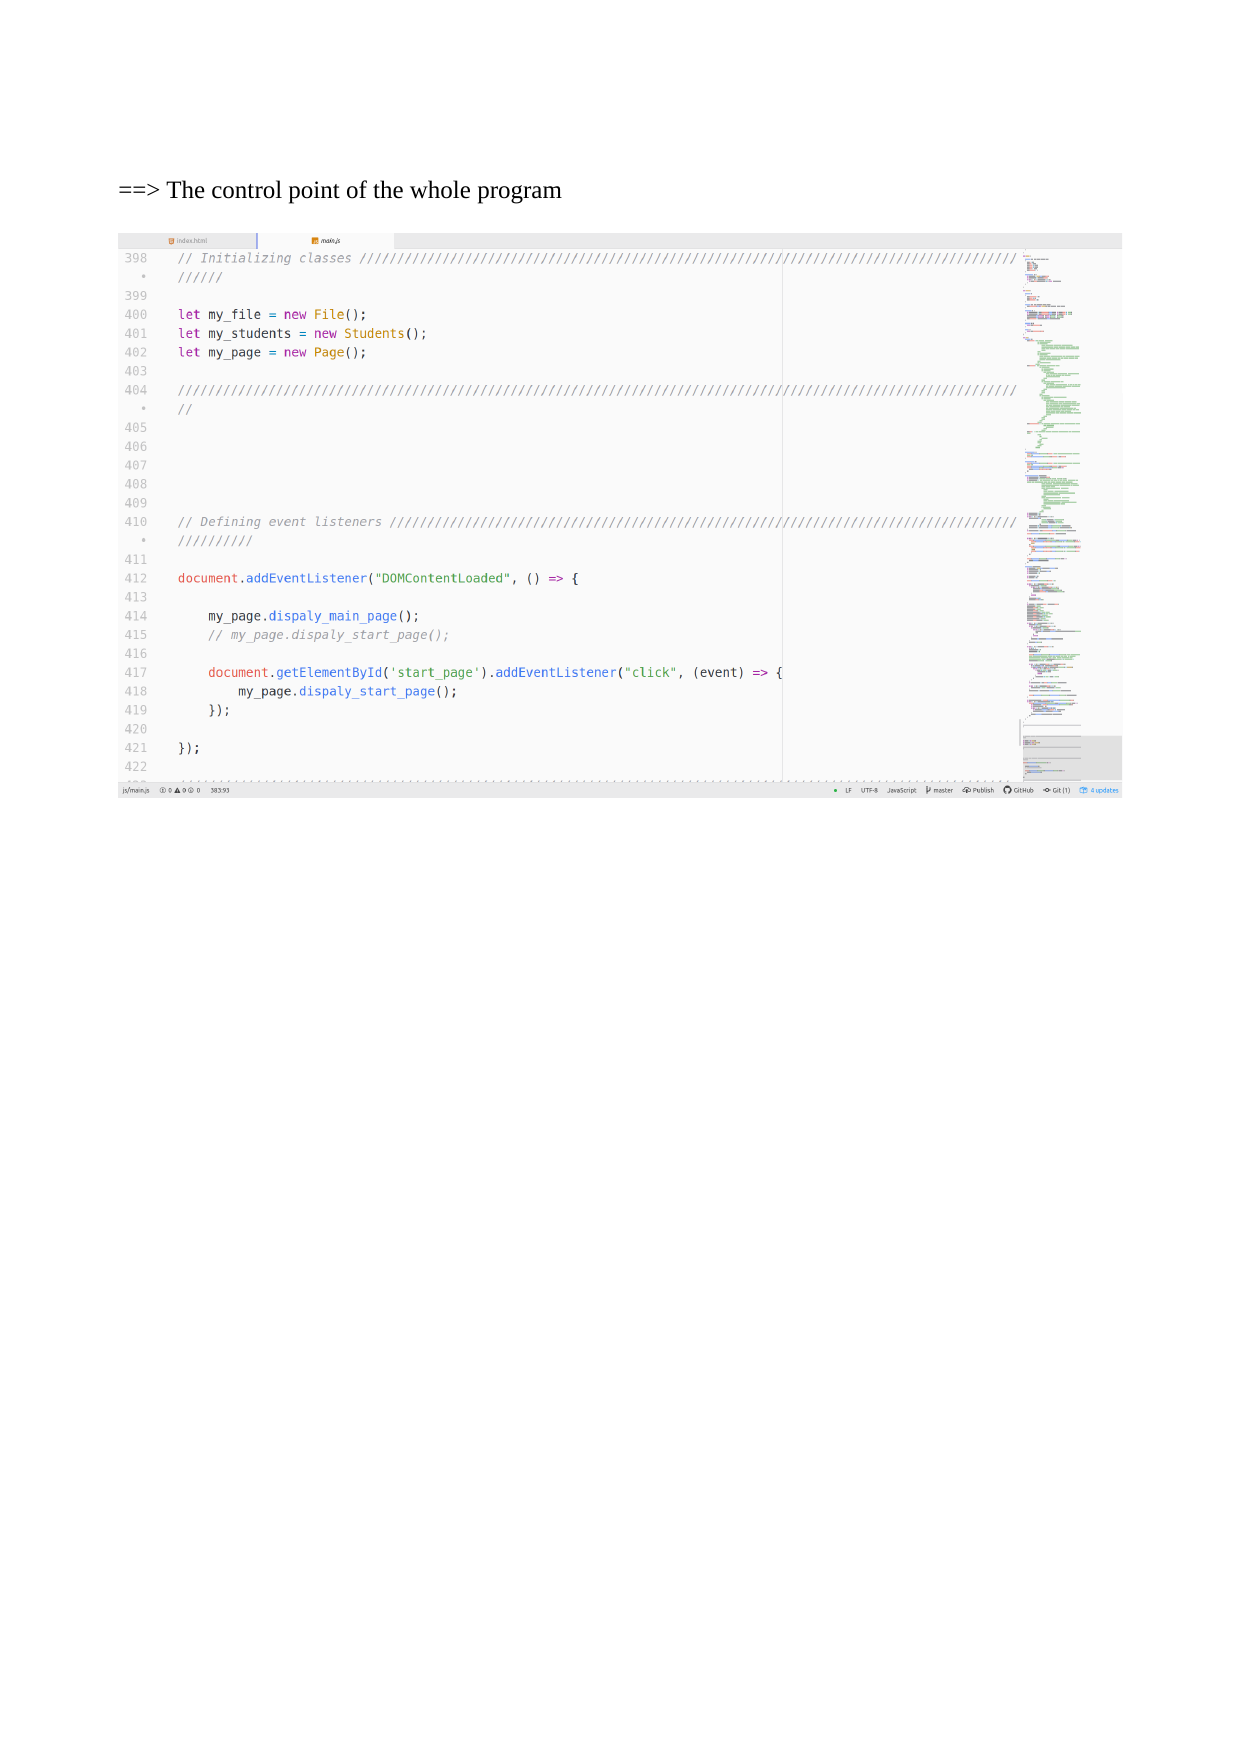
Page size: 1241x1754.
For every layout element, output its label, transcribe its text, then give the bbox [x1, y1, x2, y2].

text ==> The control point of the whole program [118, 176, 1122, 204]
picture [118, 233, 1123, 798]
